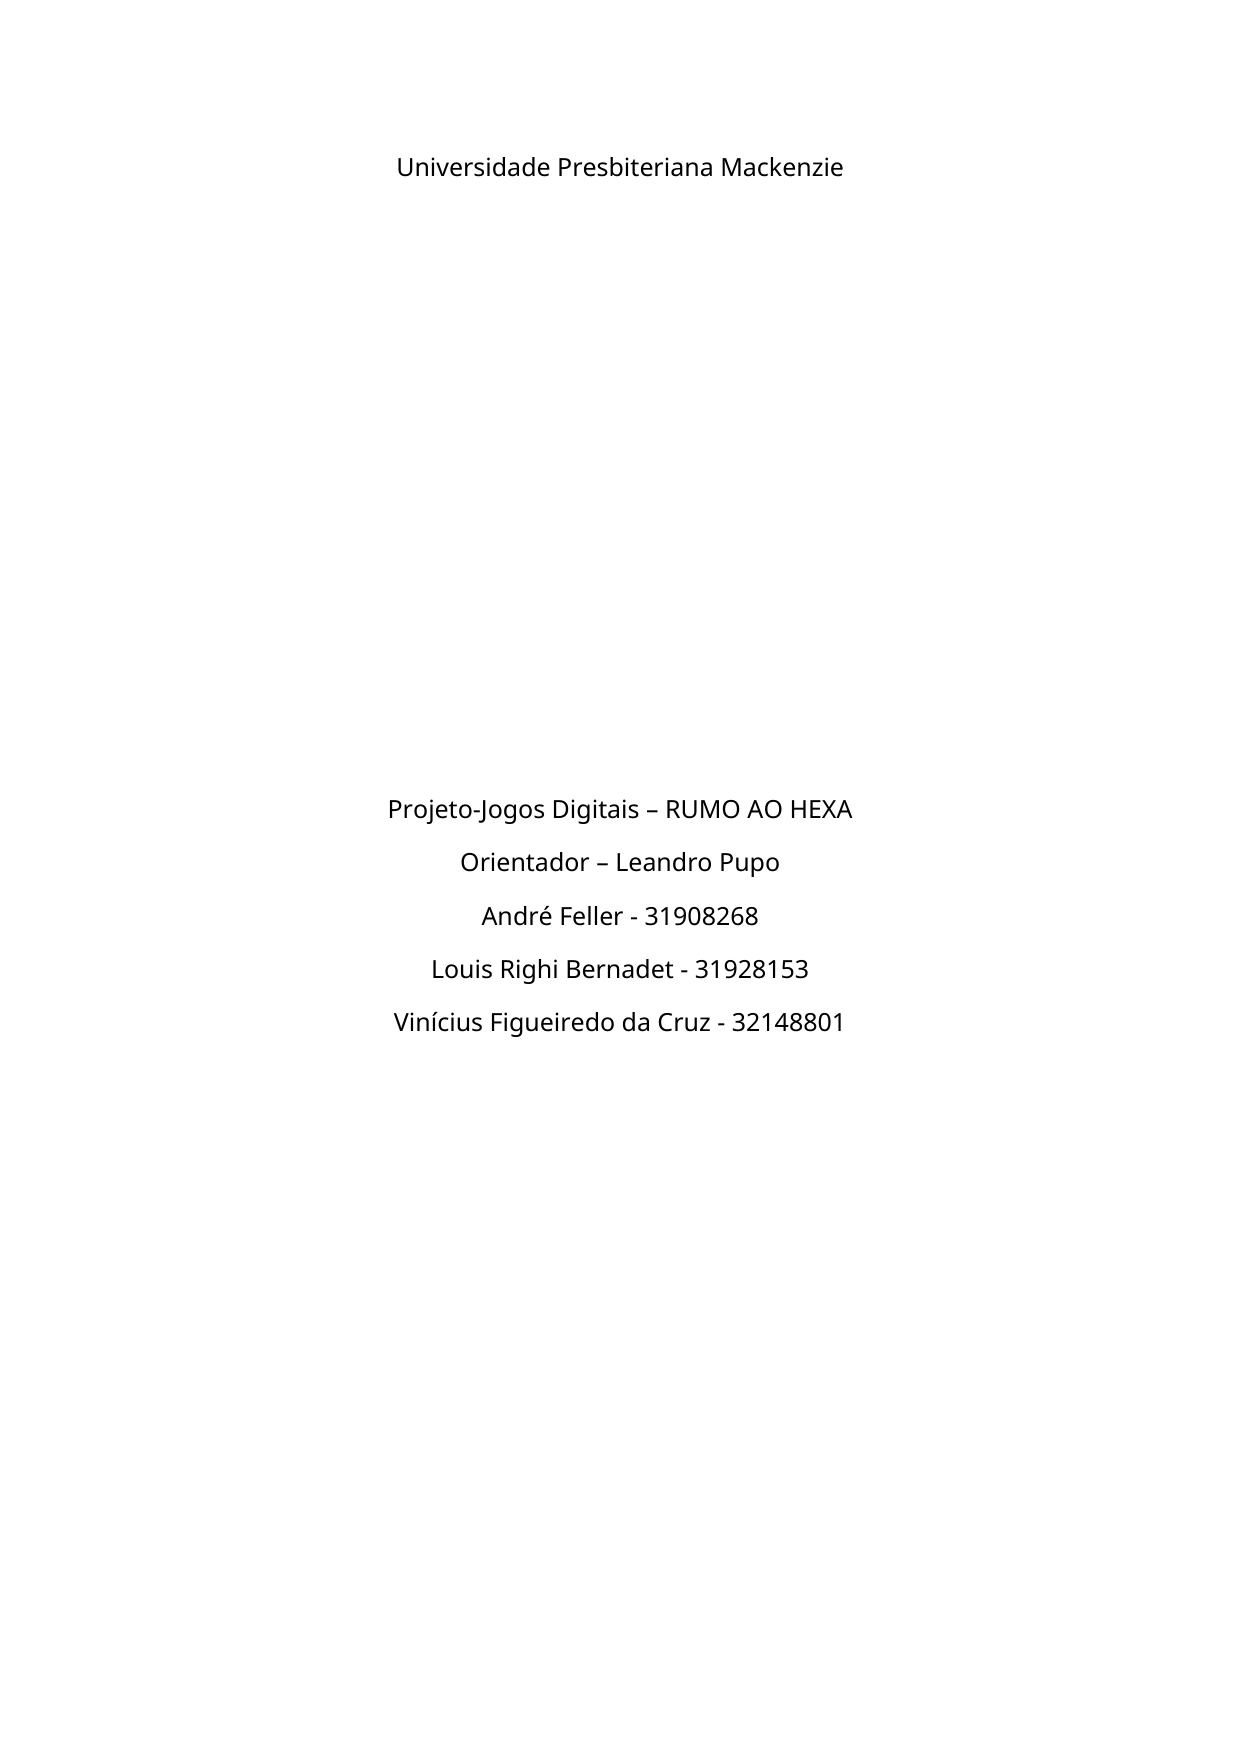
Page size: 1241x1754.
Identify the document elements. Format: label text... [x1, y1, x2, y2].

text Orientador – Leandro Pupo [150, 845, 1090, 879]
text Vinícius Figueiredo da Cruz - 32148801 [150, 1005, 1090, 1039]
text Louis Righi Bernadet - 31928153 [150, 952, 1090, 986]
text Universidade Presbiteriana Mackenzie [150, 150, 1090, 184]
text Projeto-Jogos Digitais – RUMO AO HEXA [150, 791, 1090, 825]
text André Feller - 31908268 [150, 898, 1090, 932]
